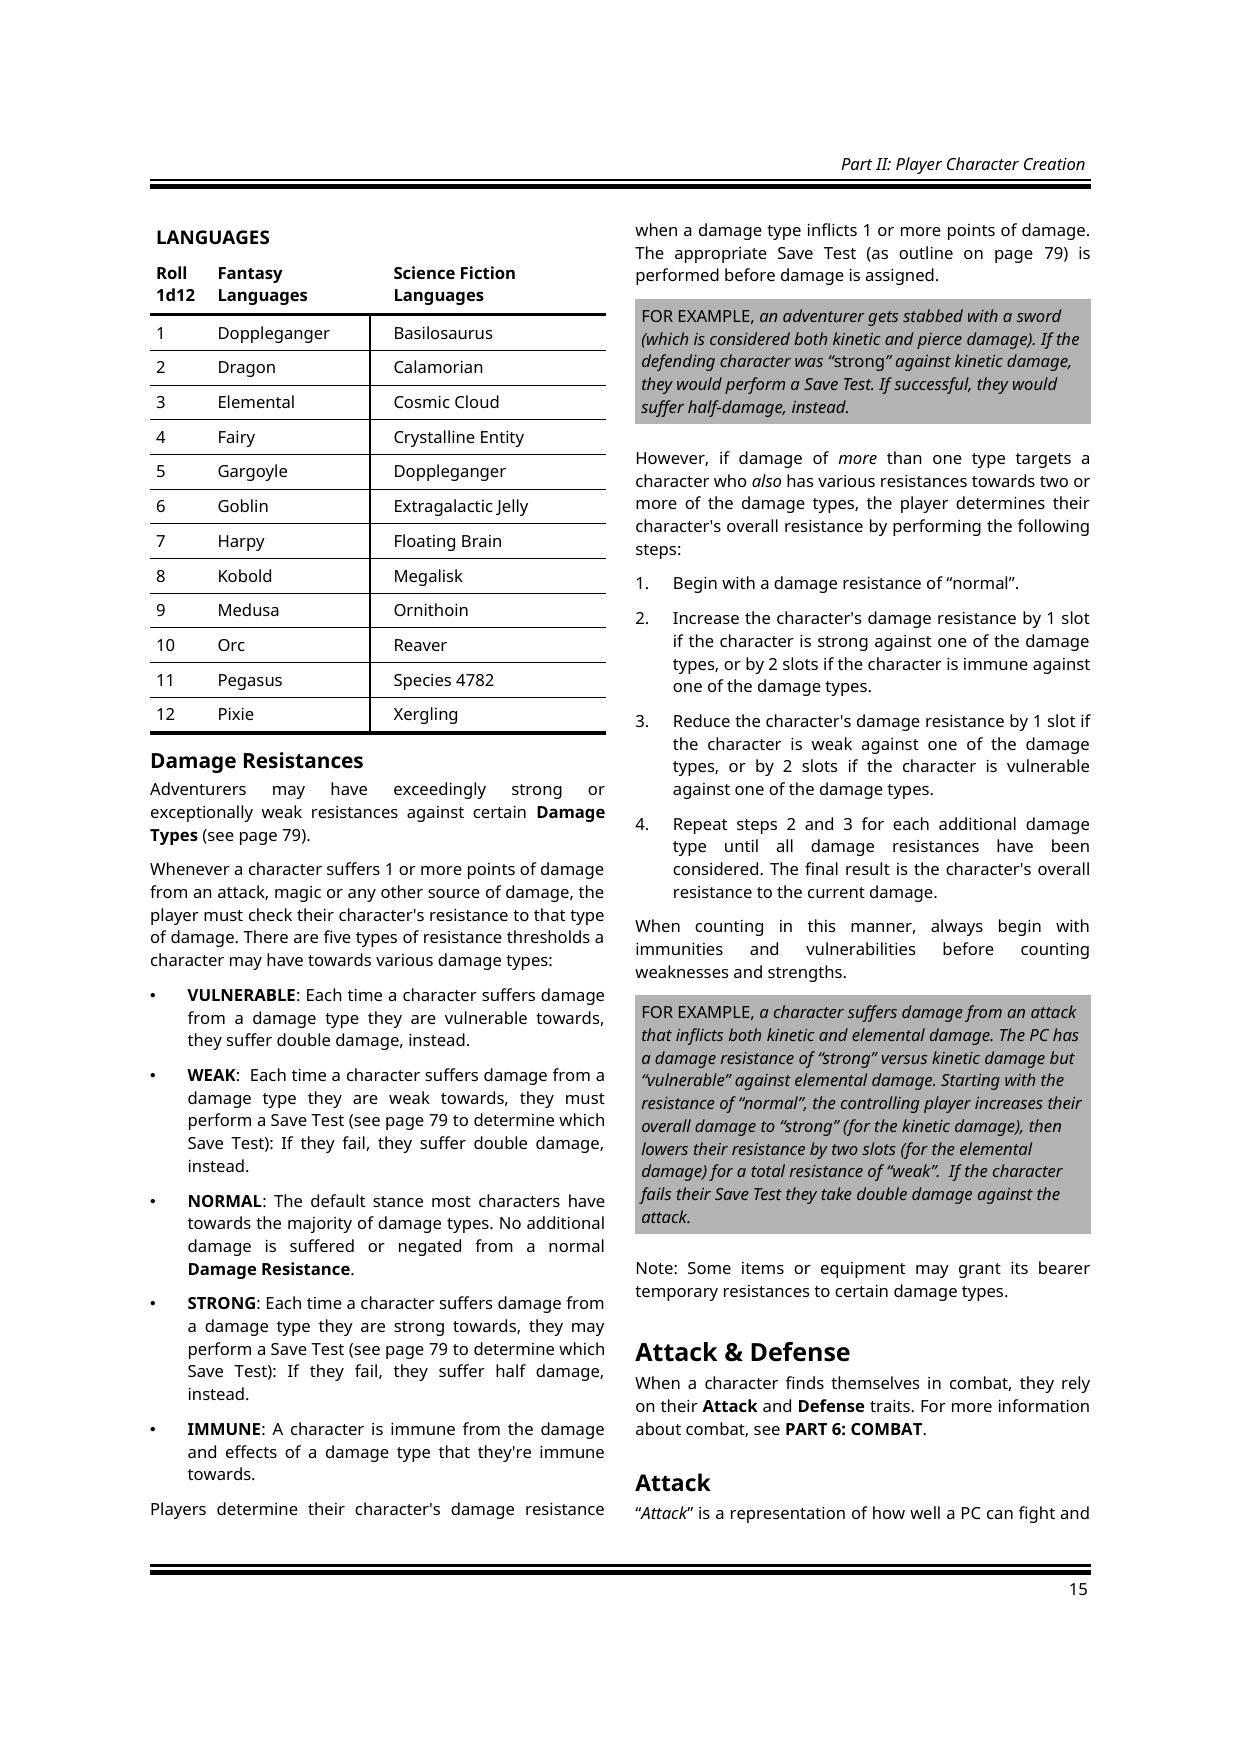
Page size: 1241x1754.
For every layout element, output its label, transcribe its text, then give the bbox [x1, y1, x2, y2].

text However, if damage of more than one type targets a character who also has various resistances towards two or more of the damage types, the player determines their character's overall resistance by performing the following steps: [635, 424, 1091, 560]
list Reduce the character's damage resistance by 1 slot if the character is weak against one of the damage types, or by 2 slots if the character is vulnerable against one of the damage types. [635, 709, 1091, 800]
table_cell Harpy [212, 524, 369, 558]
table_cell 2 [150, 351, 212, 384]
table_cell 9 [150, 594, 212, 627]
table_cell Pegasus [212, 663, 369, 697]
table_cell Fantasy Languages [212, 256, 370, 312]
table_cell [371, 386, 387, 419]
table_cell [371, 628, 387, 662]
table_cell Extragalactic Jelly [388, 490, 606, 523]
table_cell Goblin [212, 490, 369, 523]
table_cell 6 [150, 490, 212, 523]
table_cell [371, 420, 387, 454]
table_cell Orc [212, 628, 369, 662]
table_cell [371, 524, 387, 558]
table_cell [371, 351, 387, 384]
list Repeat steps 2 and 3 for each additional damage type until all damage resistances have been considered. The final result is the character's overall resistance to the current damage. [635, 812, 1091, 903]
table_cell Roll 1d12 [150, 256, 212, 312]
table_cell Pixie [212, 698, 369, 731]
table_cell [371, 559, 387, 593]
table_cell Xergling [388, 698, 606, 731]
table_cell Reaver [388, 628, 606, 662]
text “Attack” is a representation of how well a PC can fight and [635, 1501, 1091, 1524]
table_header FOR EXAMPLE, an adventurer gets stabbed with a sword (which is considered both kinetic and pierce damage). If the defending character was “strong” against kinetic damage, they would perform a Save Test. If successful, they would suffer half-damage, instead. [635, 299, 1091, 424]
table_cell Floating Brain [388, 524, 606, 558]
table_cell 11 [150, 663, 212, 697]
subtitle Attack & Defense [635, 1335, 1091, 1369]
text Players determine their character's damage resistance when a damage type inflicts 1 or more points of damage. The appropriate Save Test (as outline on page 57) is performed before damage is assigned. [635, 219, 1091, 287]
text When a character finds themselves in combat, they rely on their Attack and Defense traits. For more information about combat, see PART 6: COMBAT. [635, 1372, 1091, 1440]
table_cell Medusa [212, 594, 369, 627]
list Begin with a damage resistance of “normal”. [635, 572, 1091, 595]
text Attack [635, 1467, 1091, 1498]
list Increase the character's damage resistance by 1 slot if the character is strong against one of the damage types, or by 2 slots if the character is immune against one of the damage types. [635, 607, 1091, 697]
table_cell Doppleganger [212, 316, 369, 350]
subtitle Damage Resistances [150, 746, 605, 775]
list STRONG: Each time a character suffers damage from a damage type they are strong towards, they may perform a Save Test (see page 57 to determine which Save Test): If they fail, they suffer half damage, instead. [150, 1292, 605, 1406]
table_cell Crystalline Entity [388, 420, 606, 454]
table_cell 4 [150, 420, 212, 454]
table_header FOR EXAMPLE, a character suffers damage from an attack that inflicts both kinetic and elemental damage. The PC has a damage resistance of “strong” versus kinetic damage but “vulnerable” against elemental damage. Starting with the resistance of “normal”, the controlling player increases their overall damage to “strong” (for the kinetic damage), then lowers their resistance by two slots (for the elemental damage) for a total resistance of “weak”. If the character fails their Save Test they take double damage against the attack. [635, 995, 1091, 1234]
table_cell Fairy [212, 420, 369, 454]
table_cell Kobold [212, 559, 369, 593]
table_cell Science Fiction Languages [388, 256, 606, 312]
table_cell 1 [150, 316, 212, 350]
table_cell Gargoyle [212, 455, 369, 488]
text Note: Some items or equipment may grant its bearer temporary resistances to certain damage types. [635, 1234, 1091, 1302]
table_header Languages [150, 219, 606, 256]
text Whenever a character suffers 1 or more points of damage from an attack, magic or any other source of damage, the player must check their character's resistance to that type of damage. There are five types of resistance thresholds a character may have towards various damage types: [150, 858, 605, 972]
table_cell Ornithoin [388, 594, 606, 627]
table_cell Cosmic Cloud [388, 386, 606, 419]
list IMMUNE: A character is immune from the damage and effects of a damage type that they're immune towards. [150, 1417, 605, 1486]
table_cell 10 [150, 628, 212, 662]
table_cell [371, 455, 387, 488]
table_cell 7 [150, 524, 212, 558]
list WEAK: Each time a character suffers damage from a damage type they are weak towards, they must perform a Save Test (see page 57 to determine which Save Test): If they fail, they suffer double damage, instead. [150, 1064, 605, 1177]
table_cell [370, 256, 387, 312]
table_cell Basilosaurus [388, 316, 606, 350]
table_cell Doppleganger [388, 455, 606, 488]
table_cell [371, 594, 387, 627]
table_cell Species 4782 [388, 663, 606, 697]
table_cell 12 [150, 698, 212, 731]
table_cell Calamorian [388, 351, 606, 384]
table_cell Megalisk [388, 559, 606, 593]
text Players determine their character's damage resistance when a damage type inflicts 1 or more points of damage. The appropriate Save Test (as outline on page 57) is performed before damage is assigned. [150, 1498, 605, 1520]
text When counting in this manner, always begin with immunities and vulnerabilities before counting weaknesses and strengths. [635, 915, 1091, 983]
list VULNERABLE: Each time a character suffers damage from a damage type they are vulnerable towards, they suffer double damage, instead. [150, 983, 605, 1052]
list NORMAL: The default stance most characters have towards the majority of damage types. No additional damage is suffered or negated from a normal Damage Resistance. [150, 1189, 605, 1280]
table_cell Elemental [212, 386, 369, 419]
table_cell Dragon [212, 351, 369, 384]
table_cell [371, 698, 387, 731]
table_cell 8 [150, 559, 212, 593]
table_cell [371, 490, 387, 523]
table_cell 3 [150, 386, 212, 419]
table_cell [371, 663, 387, 697]
text Adventurers may have exceedingly strong or exceptionally weak resistances against certain Damage Types (see page 57). [150, 778, 605, 846]
table_cell 5 [150, 455, 212, 488]
table_cell [371, 316, 387, 350]
